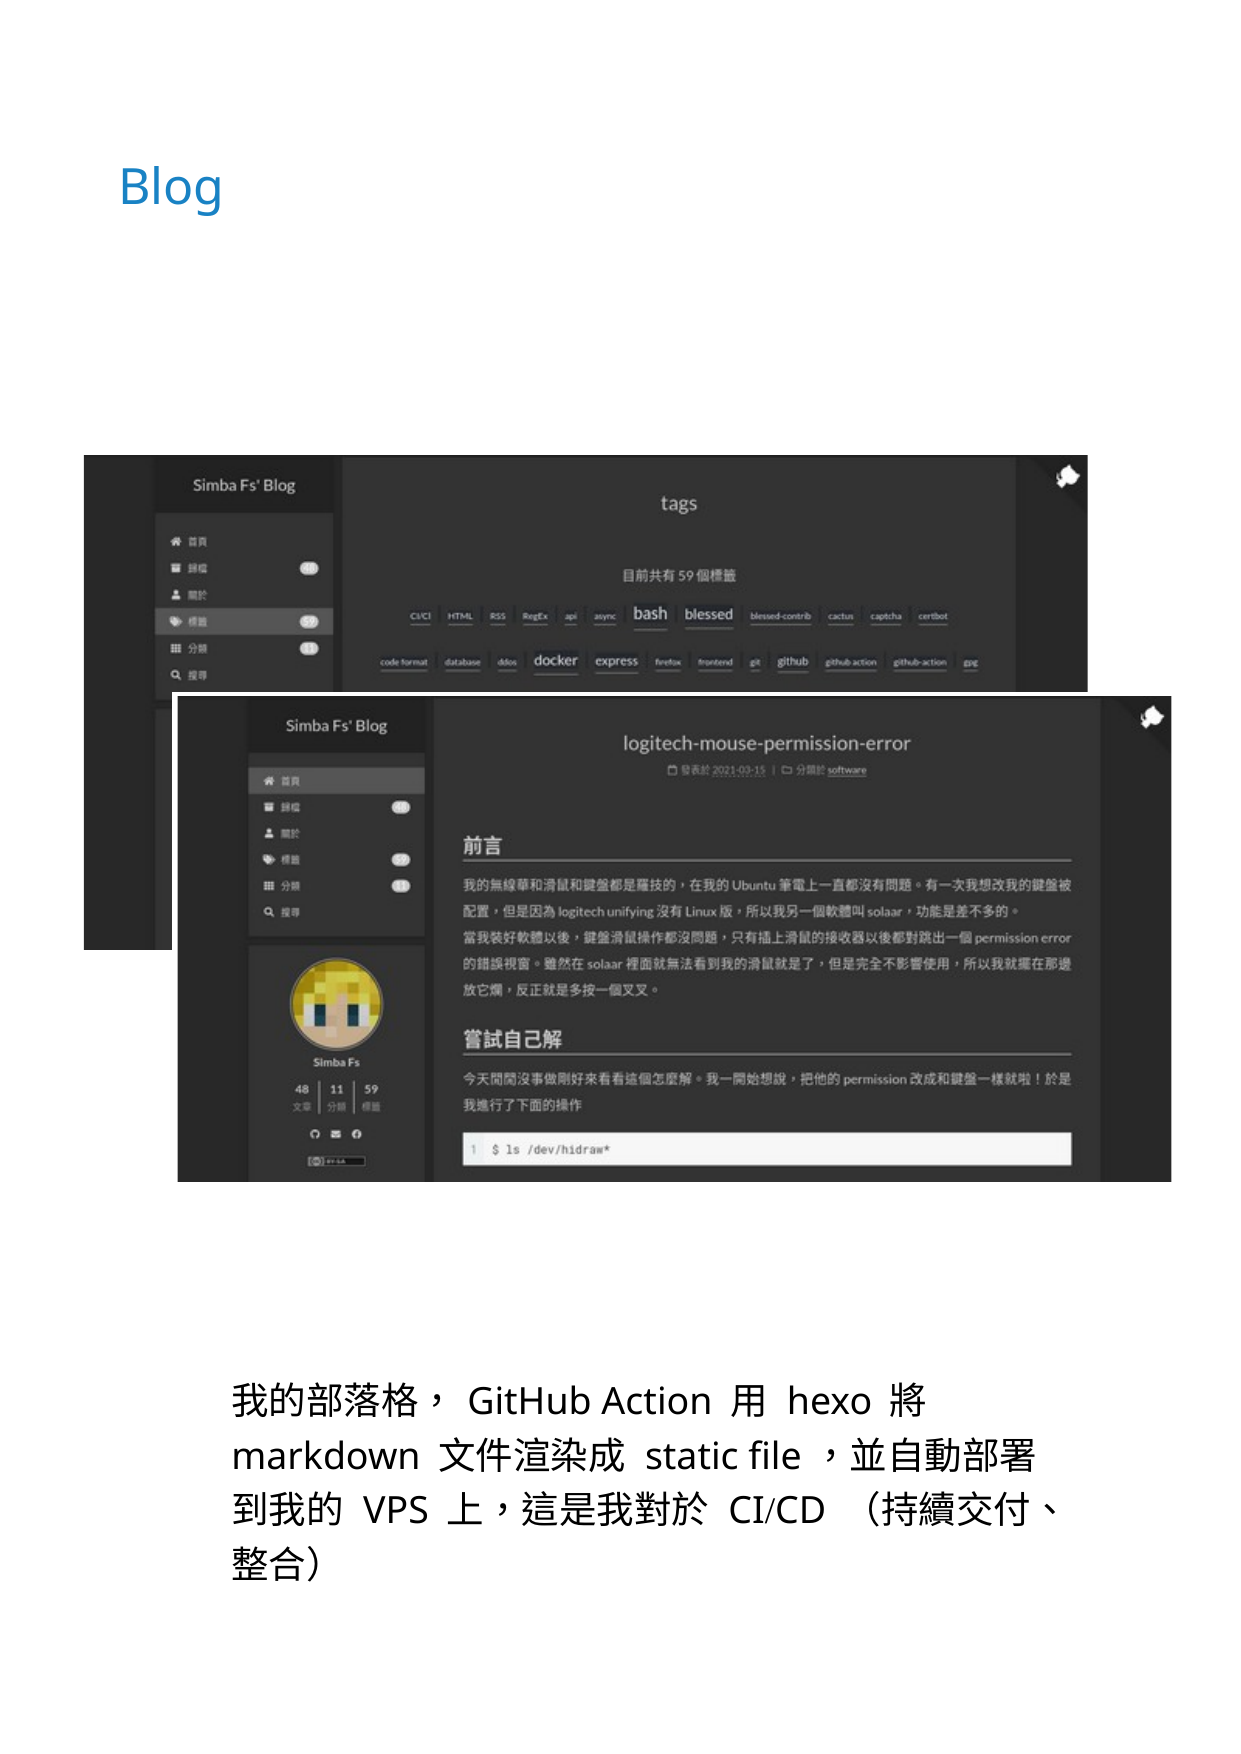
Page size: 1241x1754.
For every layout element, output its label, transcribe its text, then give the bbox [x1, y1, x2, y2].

picture [83, 455, 1088, 950]
picture [177, 696, 1172, 1182]
subtitle Blog [118, 151, 1122, 219]
